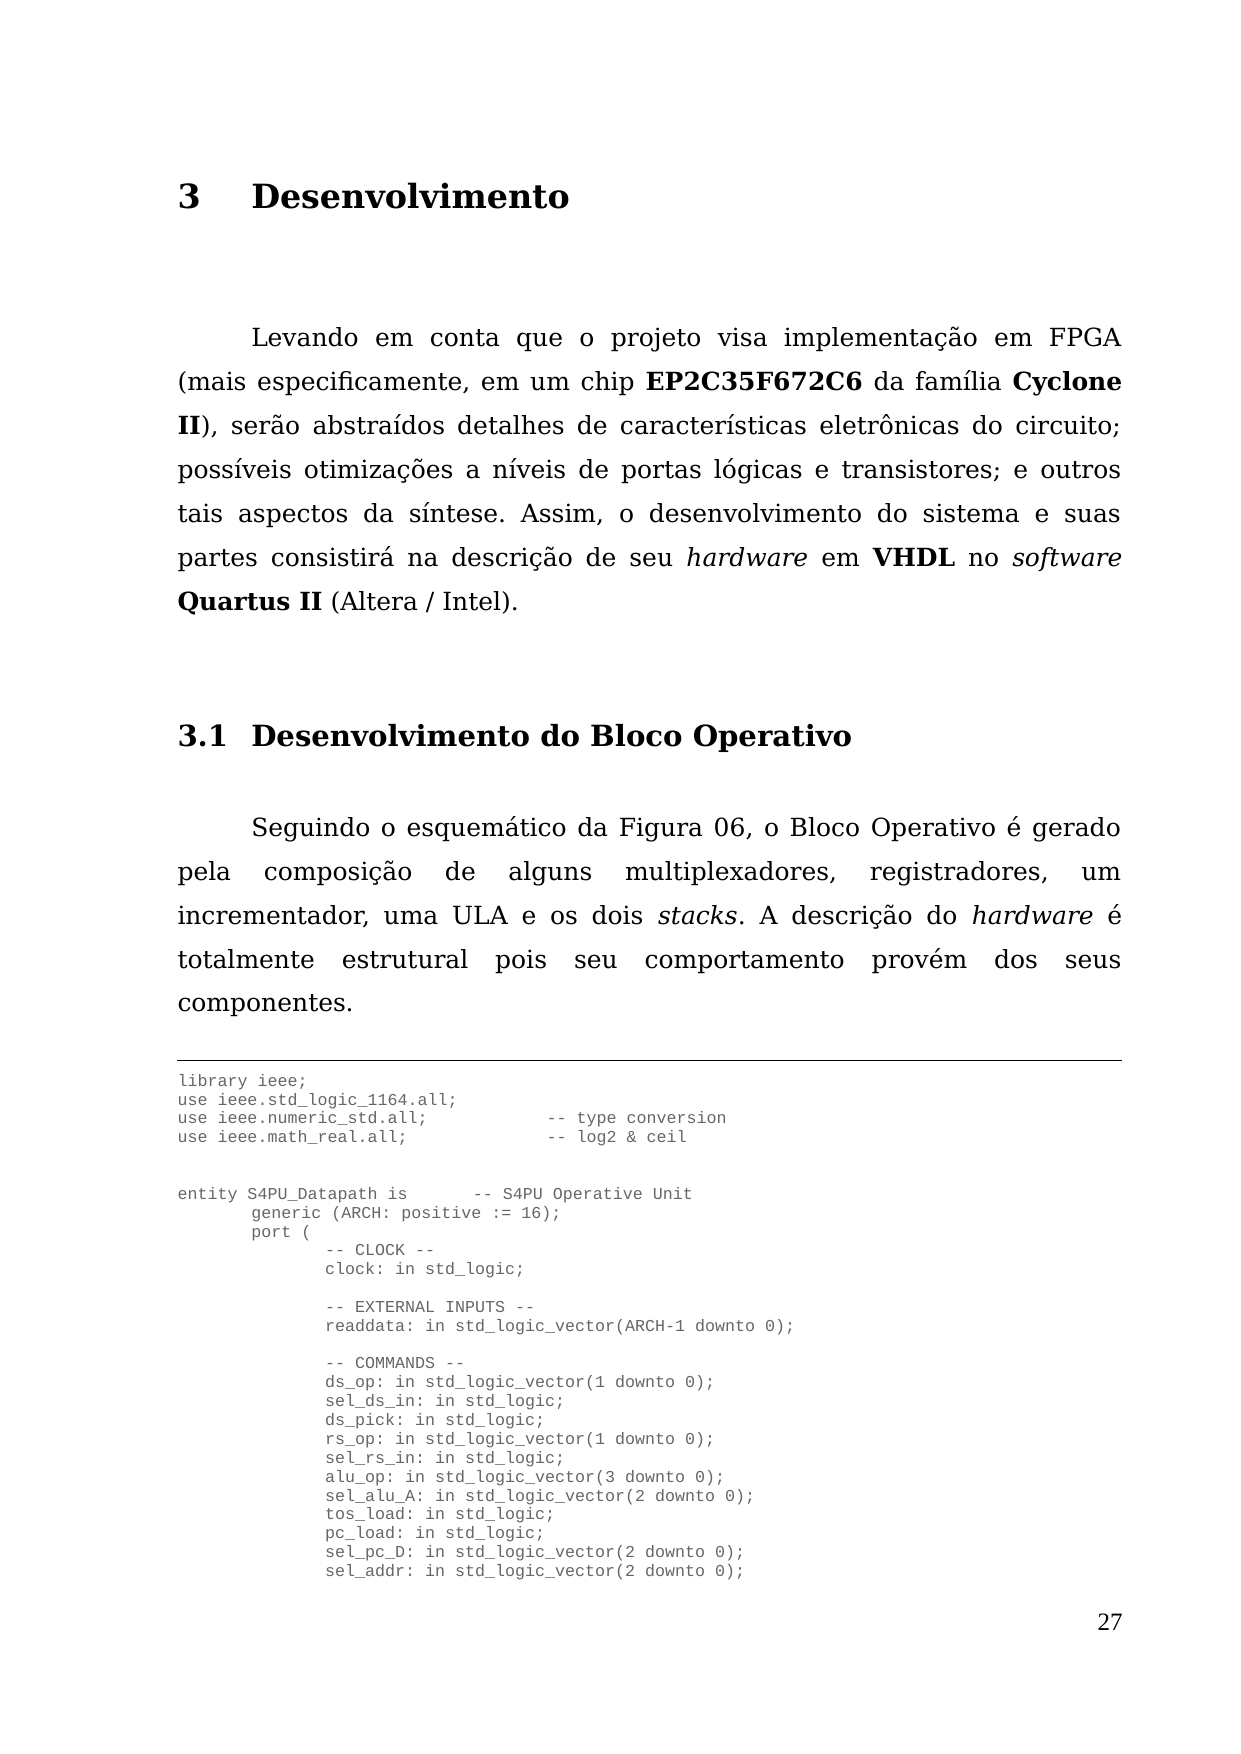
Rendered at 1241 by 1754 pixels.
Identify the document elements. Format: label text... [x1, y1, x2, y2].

text port ( [177, 1223, 1122, 1242]
text rs_op: in std_logic_vector(1 downto 0); [177, 1431, 1122, 1449]
text pc_load: in std_logic; [177, 1525, 1122, 1544]
text ds_op: in std_logic_vector(1 downto 0); [177, 1374, 1122, 1393]
text Seguindo o esquemático da Figura 06, o Bloco Operativo é gerado pela composição de alguns multiplexadores, registradores, um incrementador, uma ULA e os dois stacks. A descrição do hardware é totalmente estrutural pois seu comportamento provém dos seus componentes. [177, 814, 1122, 1018]
text ds_pick: in std_logic; [177, 1412, 1122, 1431]
text alu_op: in std_logic_vector(3 downto 0); [177, 1468, 1122, 1487]
text -- EXTERNAL INPUTS -- [177, 1298, 1122, 1317]
text 3 Desenvolvimento [177, 177, 1122, 216]
text sel_addr: in std_logic_vector(2 downto 0); [177, 1562, 1122, 1581]
text -- COMMANDS -- [177, 1355, 1122, 1374]
text sel_pc_D: in std_logic_vector(2 downto 0); [177, 1544, 1122, 1562]
text sel_rs_in: in std_logic; [177, 1449, 1122, 1468]
text use ieee.numeric_std.all; -- type conversion [177, 1110, 1122, 1129]
text library ieee; [177, 1072, 1122, 1091]
text use ieee.std_logic_1164.all; [177, 1091, 1122, 1110]
text readdata: in std_logic_vector(ARCH-1 downto 0); [177, 1317, 1122, 1336]
text generic (ARCH: positive := 16); [177, 1204, 1122, 1223]
text use ieee.math_real.all; -- log2 & ceil [177, 1129, 1122, 1148]
text Levando em conta que o projeto visa implementação em FPGA (mais especificamente, em um chip EP2C35F672C6 da família Cyclone II), serão abstraídos detalhes de características eletrônicas do circuito; possíveis otimizações a níveis de portas lógicas e transistores; e outros tais aspectos da síntese. Assim, o desenvolvimento do sistema e suas partes consistirá na descrição de seu hardware em VHDL no software Quartus II (Altera / Intel). [177, 323, 1122, 616]
text sel_ds_in: in std_logic; [177, 1393, 1122, 1412]
text tos_load: in std_logic; [177, 1506, 1122, 1525]
text 3.1 Desenvolvimento do Bloco Operativo [177, 718, 1122, 753]
text sel_alu_A: in std_logic_vector(2 downto 0); [177, 1487, 1122, 1506]
text clock: in std_logic; [177, 1261, 1122, 1280]
text -- CLOCK -- [177, 1242, 1122, 1261]
text entity S4PU_Datapath is -- S4PU Operative Unit [177, 1185, 1122, 1204]
